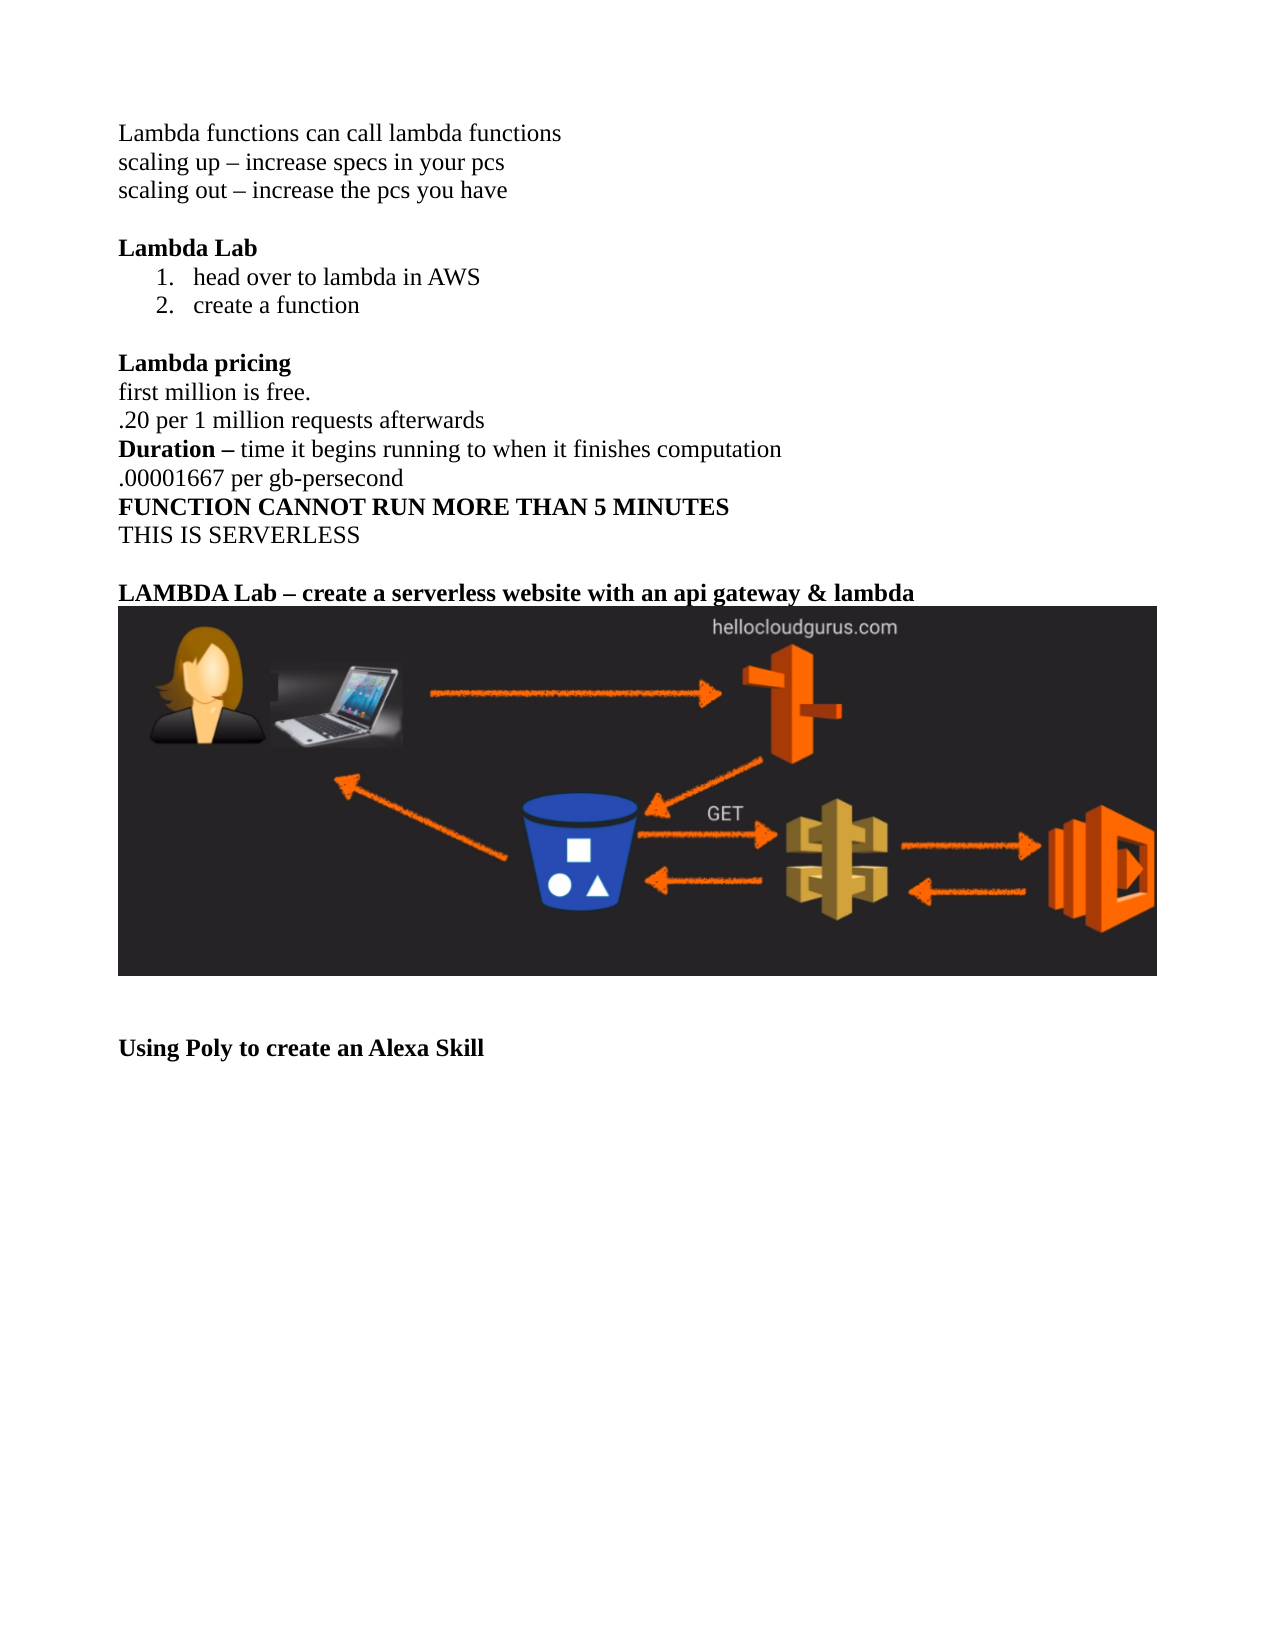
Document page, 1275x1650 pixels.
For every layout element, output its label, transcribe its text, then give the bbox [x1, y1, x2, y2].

text THIS IS SERVERLESS [118, 521, 1157, 549]
text Using Poly to create an Alexa Skill [118, 1033, 1157, 1061]
text first million is free. [118, 377, 1157, 406]
picture [118, 606, 1157, 976]
list head over to lambda in AWS [156, 262, 1157, 291]
text .20 per 1 million requests afterwards [118, 406, 1157, 434]
text FUNCTION CANNOT RUN MORE THAN 5 MINUTES [118, 492, 1157, 521]
list create a function [156, 291, 1157, 319]
text Lambda pricing [118, 348, 1157, 377]
text scaling out – increase the pcs you have [118, 176, 1157, 204]
text scaling up – increase specs in your pcs [118, 147, 1157, 176]
text Lambda functions can call lambda functions [118, 118, 1157, 147]
text .00001667 per gb-persecond [118, 463, 1157, 492]
text Duration – time it begins running to when it finishes computation [118, 434, 1157, 463]
text LAMBDA Lab – create a serverless website with an api gateway & lambda [118, 578, 1157, 606]
text Lambda Lab [118, 233, 1157, 262]
